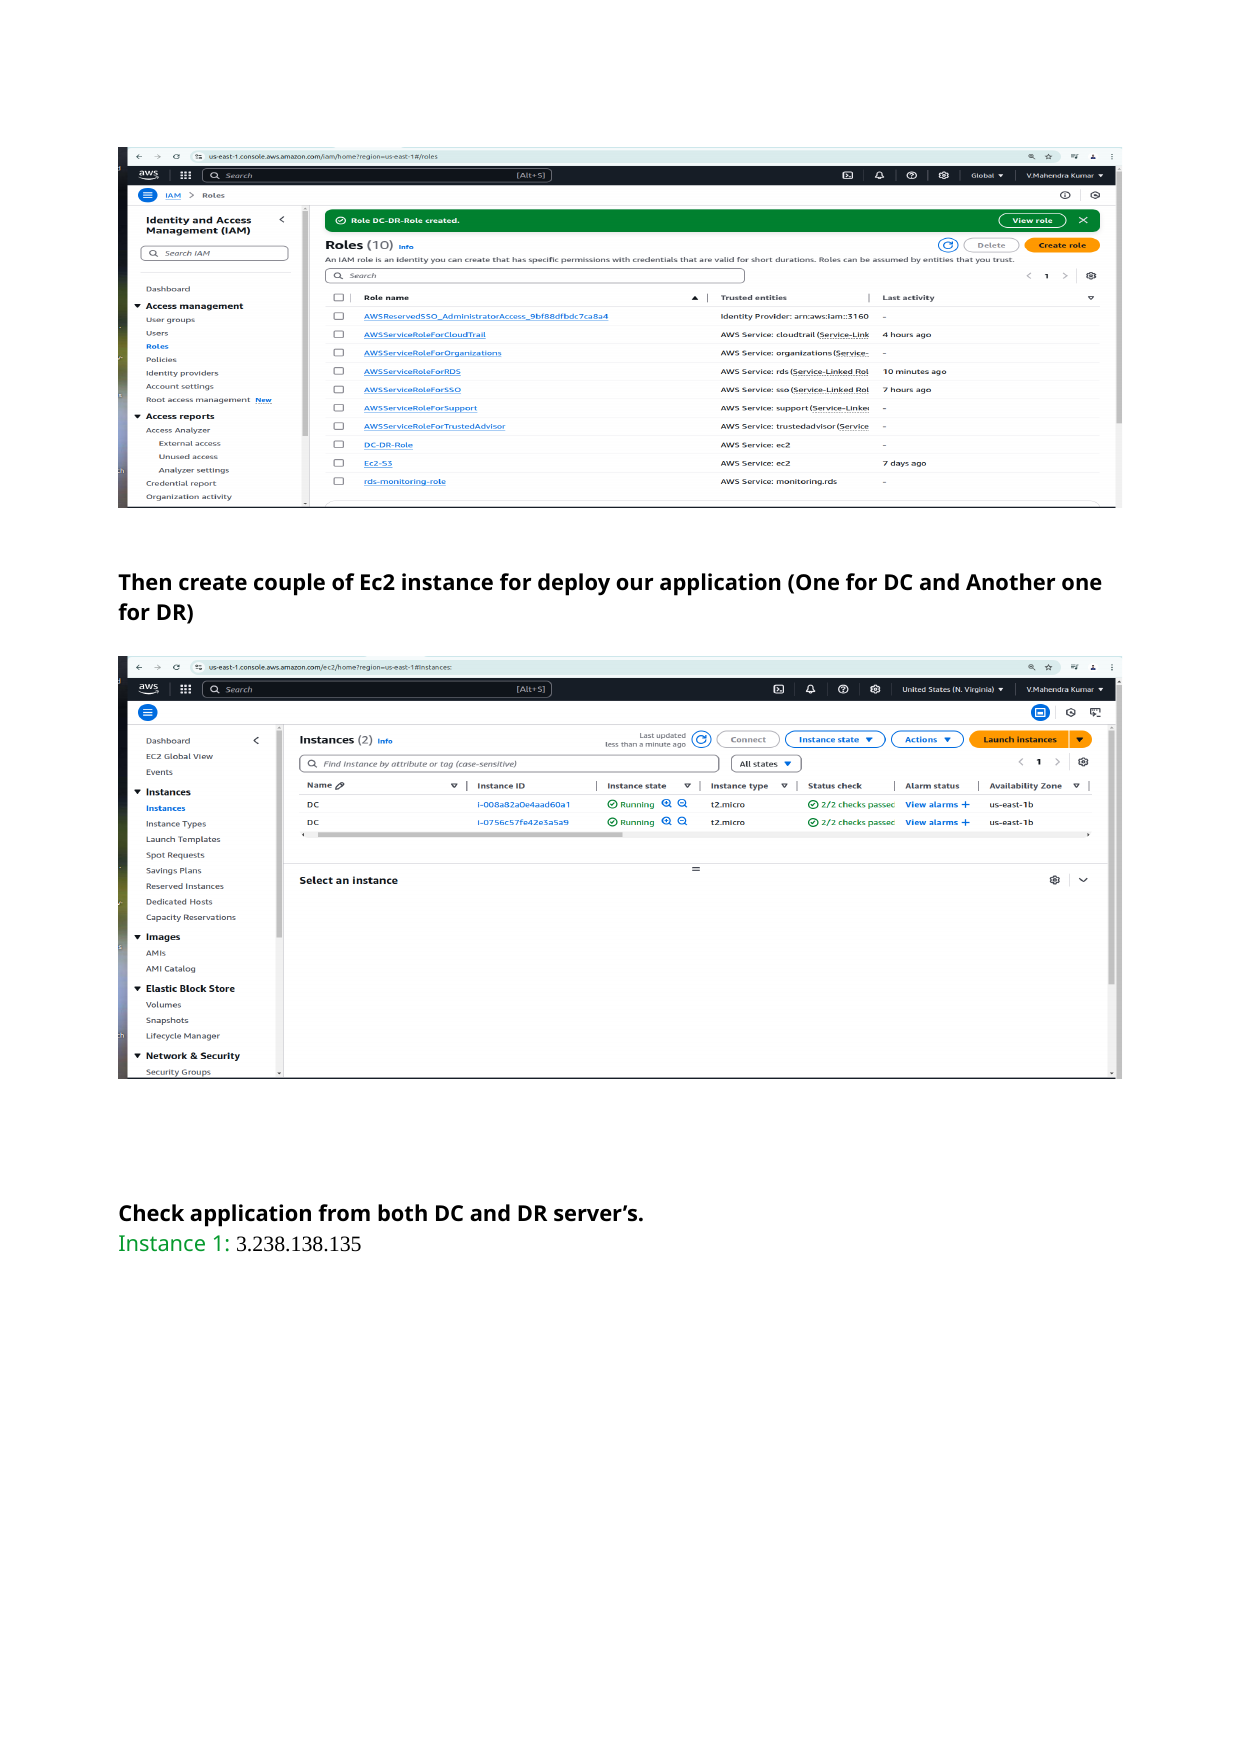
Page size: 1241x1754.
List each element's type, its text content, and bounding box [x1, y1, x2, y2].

text Then create couple of Ec2 instance for deploy our application (One for DC and Another one for DR) [118, 567, 1122, 626]
text Instance 1: 3.238.138.135 [118, 1228, 1122, 1257]
text Check application from both DC and DR server’s. [118, 1198, 1122, 1228]
picture [118, 656, 1123, 1079]
picture [118, 147, 1123, 508]
